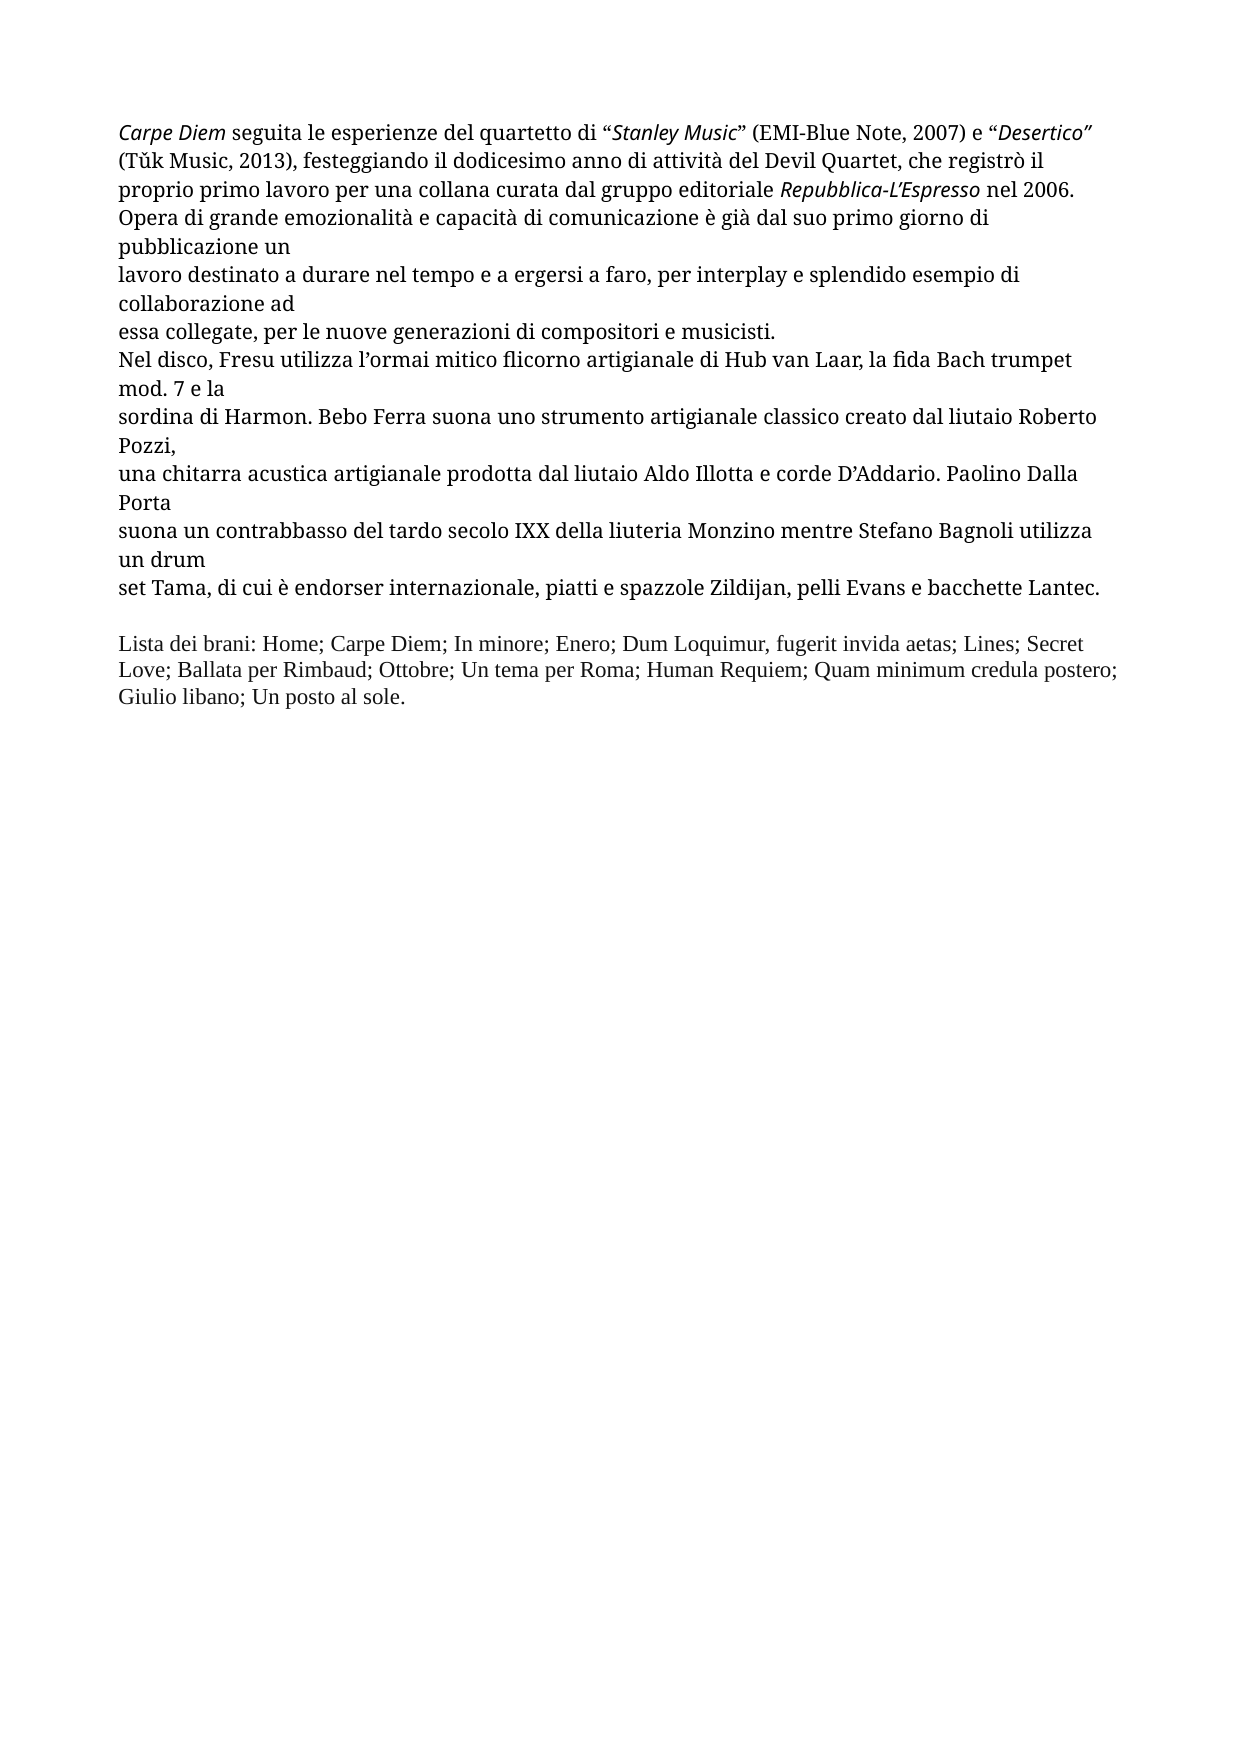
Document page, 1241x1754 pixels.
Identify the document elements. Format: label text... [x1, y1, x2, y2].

text sordina di Harmon. Bebo Ferra suona uno strumento artigianale classico creato dal liutaio Roberto Pozzi, [118, 402, 1122, 459]
text Opera di grande emozionalità e capacità di comunicazione è già dal suo primo giorno di pubblicazione un [118, 203, 1122, 260]
text proprio primo lavoro per una collana curata dal gruppo editoriale Repubblica-L’Espresso nel 2006. [118, 175, 1122, 203]
text set Tama, di cui è endorser internazionale, piatti e spazzole Zildijan, pelli Evans e bacchette Lantec. [118, 573, 1122, 602]
text Lista dei brani: Home; Carpe Diem; In minore; Enero; Dum Loquimur, fugerit invida aetas; Lines; Secret Love; Ballata per Rimbaud; Ottobre; Un tema per Roma; Human Requiem; Quam minimum credula postero; Giulio libano; Un posto al sole. [118, 630, 1122, 709]
text una chitarra acustica artigianale prodotta dal liutaio Aldo Illotta e corde D’Addario. Paolino Dalla Porta [118, 459, 1122, 516]
text essa collegate, per le nuove generazioni di compositori e musicisti. [118, 317, 1122, 346]
text lavoro destinato a durare nel tempo e a ergersi a faro, per interplay e splendido esempio di collaborazione ad [118, 260, 1122, 317]
text Nel disco, Fresu utilizza l’ormai mitico flicorno artigianale di Hub van Laar, la fida Bach trumpet mod. 7 e la [118, 346, 1122, 402]
text suona un contrabbasso del tardo secolo IXX della liuteria Monzino mentre Stefano Bagnoli utilizza un drum [118, 516, 1122, 573]
text Carpe Diem seguita le esperienze del quartetto di “Stanley Music” (EMI-Blue Note, 2007) e “Desertico” (Tǔk Music, 2013), festeggiando il dodicesimo anno di attività del Devil Quartet, che registrò il [118, 118, 1122, 175]
